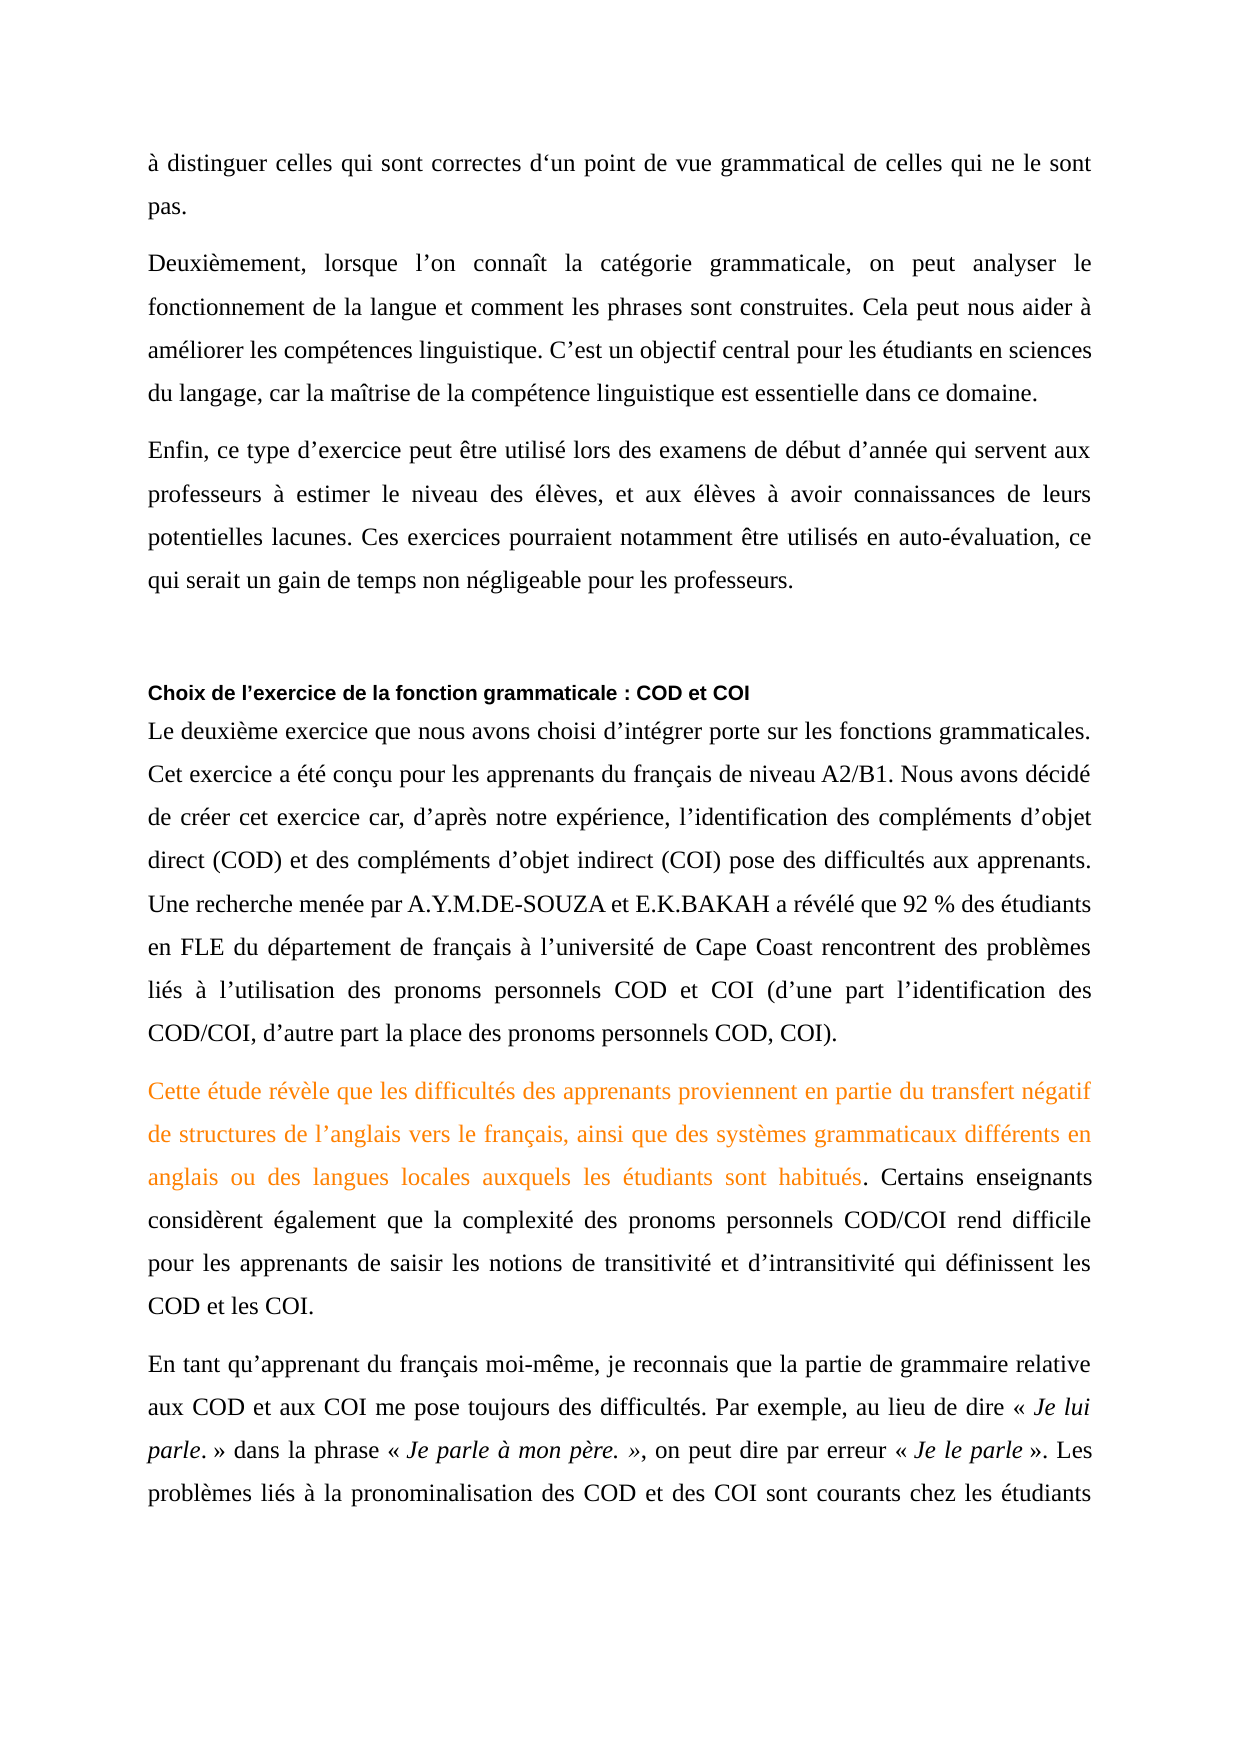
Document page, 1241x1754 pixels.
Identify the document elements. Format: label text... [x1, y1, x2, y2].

text Enfin, ce type d’exercice peut être utilisé lors des examens de début d’année qui servent aux professeurs à estimer le niveau des élèves, et aux élèves à avoir connaissances de leurs potentielles lacunes. Ces exercices pourraient notamment être utilisés en auto-évaluation, ce qui serait un gain de temps non négligeable pour les professeurs. [148, 436, 1092, 594]
text Deuxièmement, lorsque l’on connaît la catégorie grammaticale, on peut analyser le fonctionnement de la langue et comment les phrases sont construites. Cela peut nous aider à améliorer les compétences linguistique. C’est un objectif central pour les étudiants en sciences du langage, car la maîtrise de la compétence linguistique est essentielle dans ce domaine. [148, 248, 1092, 407]
text à distinguer celles qui sont correctes d‘un point de vue grammatical de celles qui ne le sont pas. [148, 148, 1092, 219]
text Cette étude révèle que les difficultés des apprenants proviennent en partie du transfert négatif de structures de l’anglais vers le français, ainsi que des systèmes grammaticaux différents en anglais ou des langues locales auxquels les étudiants sont habitués. Certains enseignants considèrent également que la complexité des pronoms personnels COD/COI rend difficile pour les apprenants de saisir les notions de transitivité et d’intransitivité qui définissent les COD et les COI. [148, 1076, 1092, 1320]
text Choix de l’exercice de la fonction grammaticale : COD et COI [148, 680, 1092, 704]
text Le deuxième exercice que nous avons choisi d’intégrer porte sur les fonctions grammaticales. Cet exercice a été conçu pour les apprenants du français de niveau A2/B1. Nous avons décidé de créer cet exercice car, d’après notre expérience, l’identification des compléments d’objet direct (COD) et des compléments d’objet indirect (COI) pose des difficultés aux apprenants. Une recherche menée par A.Y.M.DE-SOUZA et E.K.BAKAH a révélé que 92 % des étudiants en FLE du département de français à l’université de Cape Coast rencontrent des problèmes liés à l’utilisation des pronoms personnels COD et COI (d’une part l’identification des COD/COI, d’autre part la place des pronoms personnels COD, COI). [148, 716, 1092, 1047]
text En tant qu’apprenant du français moi-même, je reconnais que la partie de grammaire relative aux COD et aux COI me pose toujours des difficultés. Par exemple, au lieu de dire « Je lui parle. » dans la phrase « Je parle à mon père. », on peut dire par erreur « Je le parle ». Les problèmes liés à la pronominalisation des COD et des COI sont courants chez les étudiants [148, 1349, 1092, 1507]
